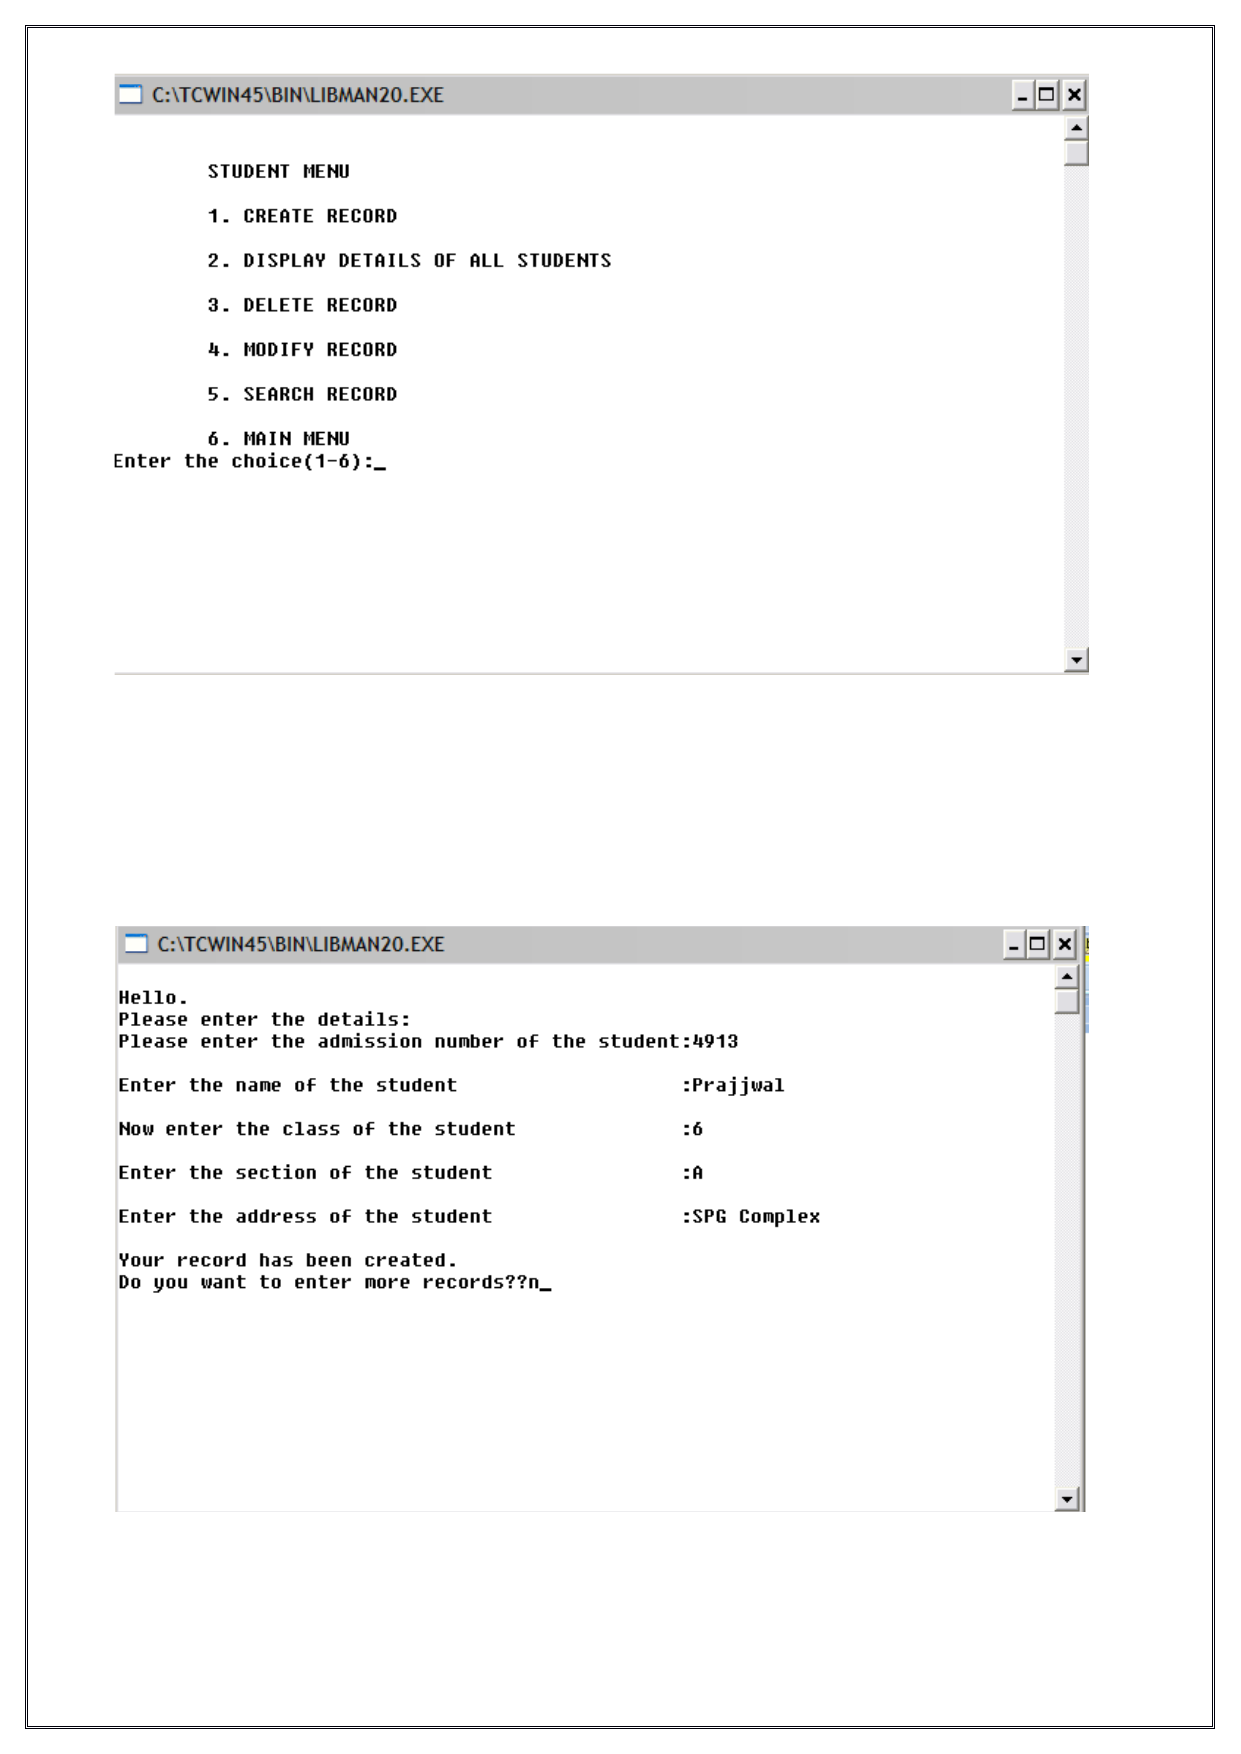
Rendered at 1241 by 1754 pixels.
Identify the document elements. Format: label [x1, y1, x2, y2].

picture [114, 926, 755, 1512]
picture [114, 73, 541, 675]
